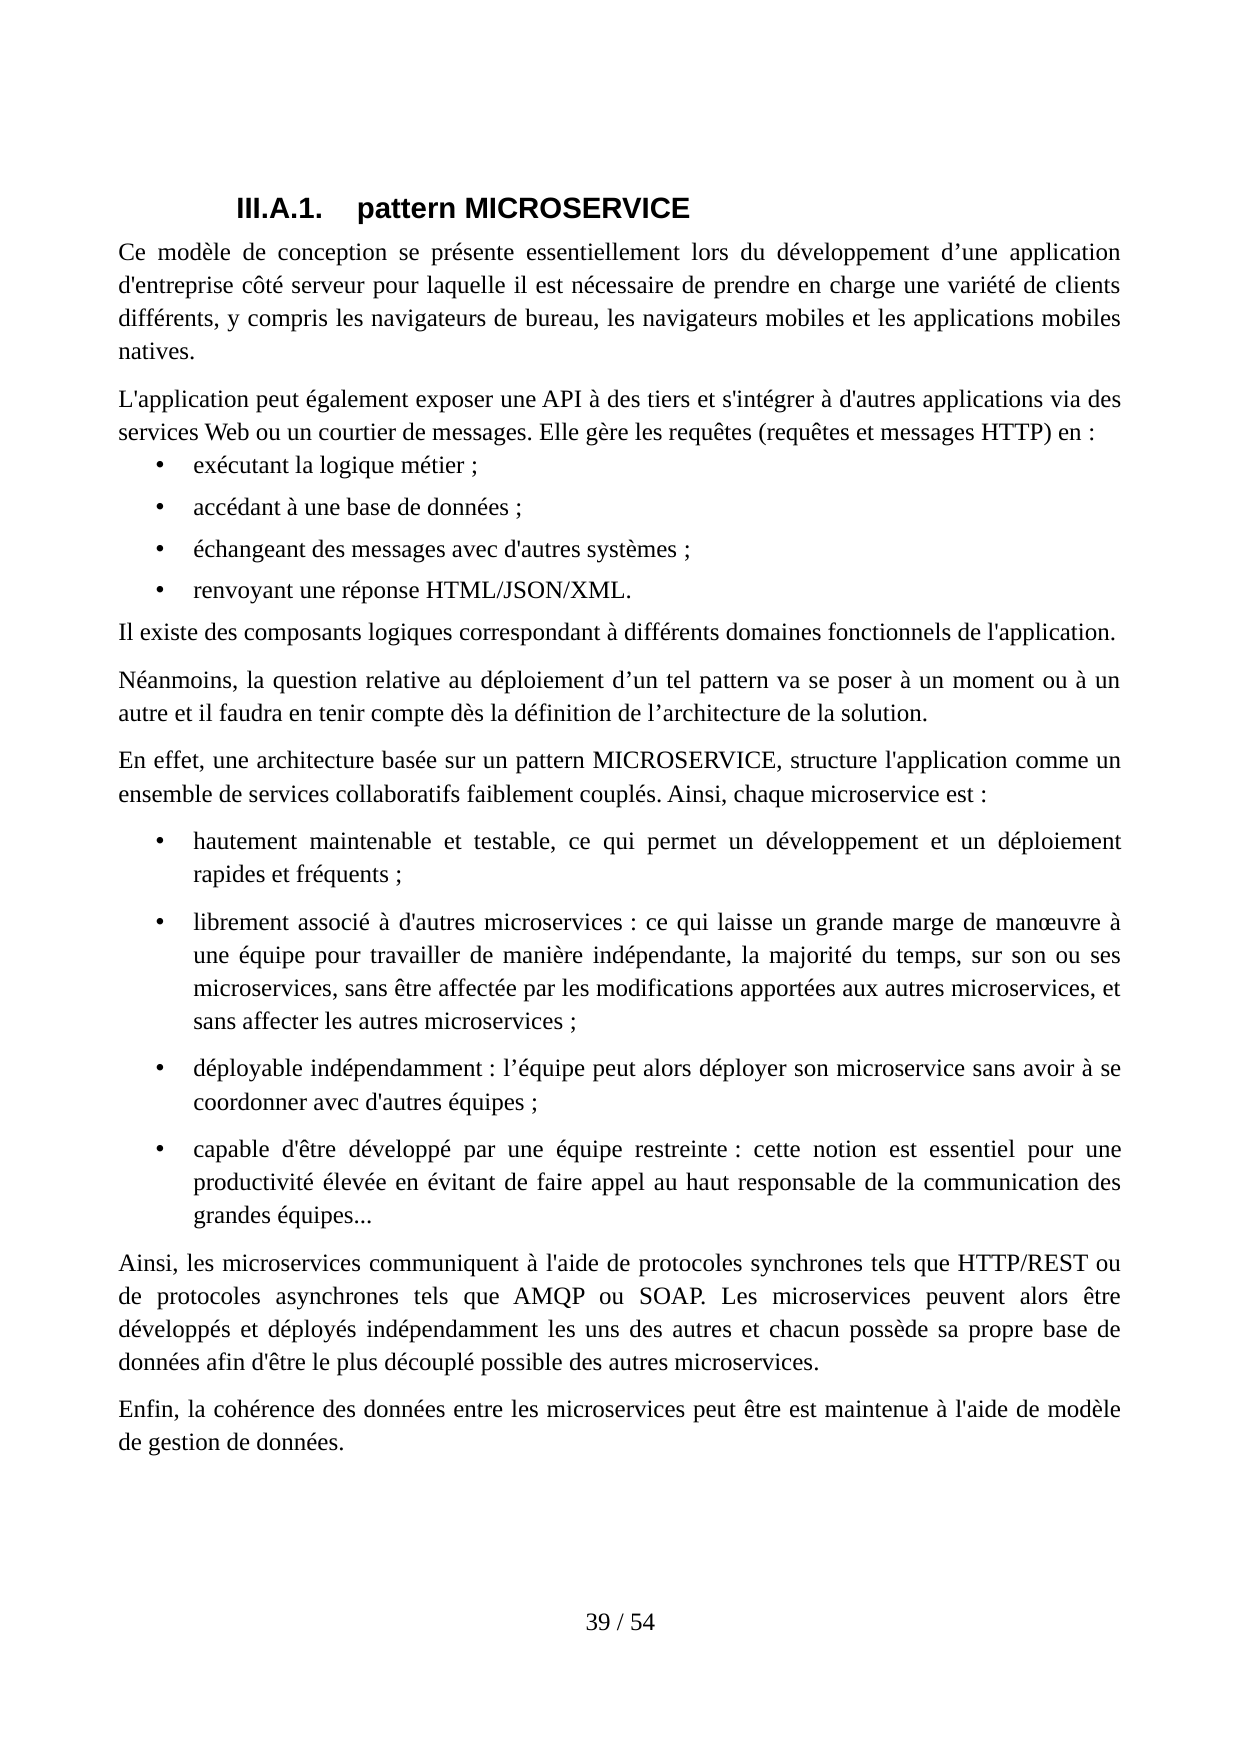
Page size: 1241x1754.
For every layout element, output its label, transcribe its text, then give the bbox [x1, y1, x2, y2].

list hautement maintenable et testable, ce qui permet un développement et un déploiement rapides et fréquents ; [156, 826, 1122, 888]
text En effet, une architecture basée sur un pattern MICROSERVICE, structure l'application comme un ensemble de services collaboratifs faiblement couplés. Ainsi, chaque microservice est : [118, 746, 1122, 807]
text Ce modèle de conception se présente essentiellement lors du développement d’une application d'entreprise côté serveur pour laquelle il est nécessaire de prendre en charge une variété de clients différents, y compris les navigateurs de bureau, les navigateurs mobiles et les applications mobiles natives. [118, 237, 1122, 365]
text Il existe des composants logiques correspondant à différents domaines fonctionnels de l'application. [118, 617, 1122, 646]
list accédant à une base de données ; [156, 492, 1122, 521]
list librement associé à d'autres microservices : ce qui laisse un grande marge de manœuvre à une équipe pour travailler de manière indépendante, la majorité du temps, sur son ou ses microservices, sans être affectée par les modifications apportées aux autres microservices, et sans affecter les autres microservices ; [156, 907, 1122, 1035]
text Néanmoins, la question relative au déploiement d’un tel pattern va se poser à un moment ou à un autre et il faudra en tenir compte dès la définition de l’architecture de la solution. [118, 665, 1122, 727]
list échangeant des messages avec d'autres systèmes ; [156, 534, 1122, 562]
text Ainsi, les microservices communiquent à l'aide de protocoles synchrones tels que HTTP/REST ou de protocoles asynchrones tels que AMQP ou SOAP. Les microservices peuvent alors être développés et déployés indépendamment les uns des autres et chacun possède sa propre base de données afin d'être le plus découplé possible des autres microservices. [118, 1248, 1122, 1376]
list exécutant la logique métier ; [156, 450, 1122, 479]
list renvoyant une réponse HTML/JSON/XML. [156, 576, 1122, 604]
list capable d'être développé par une équipe restreinte : cette notion est essentiel pour une productivité élevée en évitant de faire appel au haut responsable de la communication des grandes équipes... [156, 1134, 1122, 1229]
text Enfin, la cohérence des données entre les microservices peut être est maintenue à l'aide de modèle de gestion de données. [118, 1394, 1122, 1456]
list déployable indépendamment : l’équipe peut alors déployer son microservice sans avoir à se coordonner avec d'autres équipes ; [156, 1053, 1122, 1115]
subtitle pattern MICROSERVICE [118, 191, 1122, 225]
text L'application peut également exposer une API à des tiers et s'intégrer à d'autres applications via des services Web ou un courtier de messages. Elle gère les requêtes (requêtes et messages HTTP) en : [118, 384, 1122, 446]
